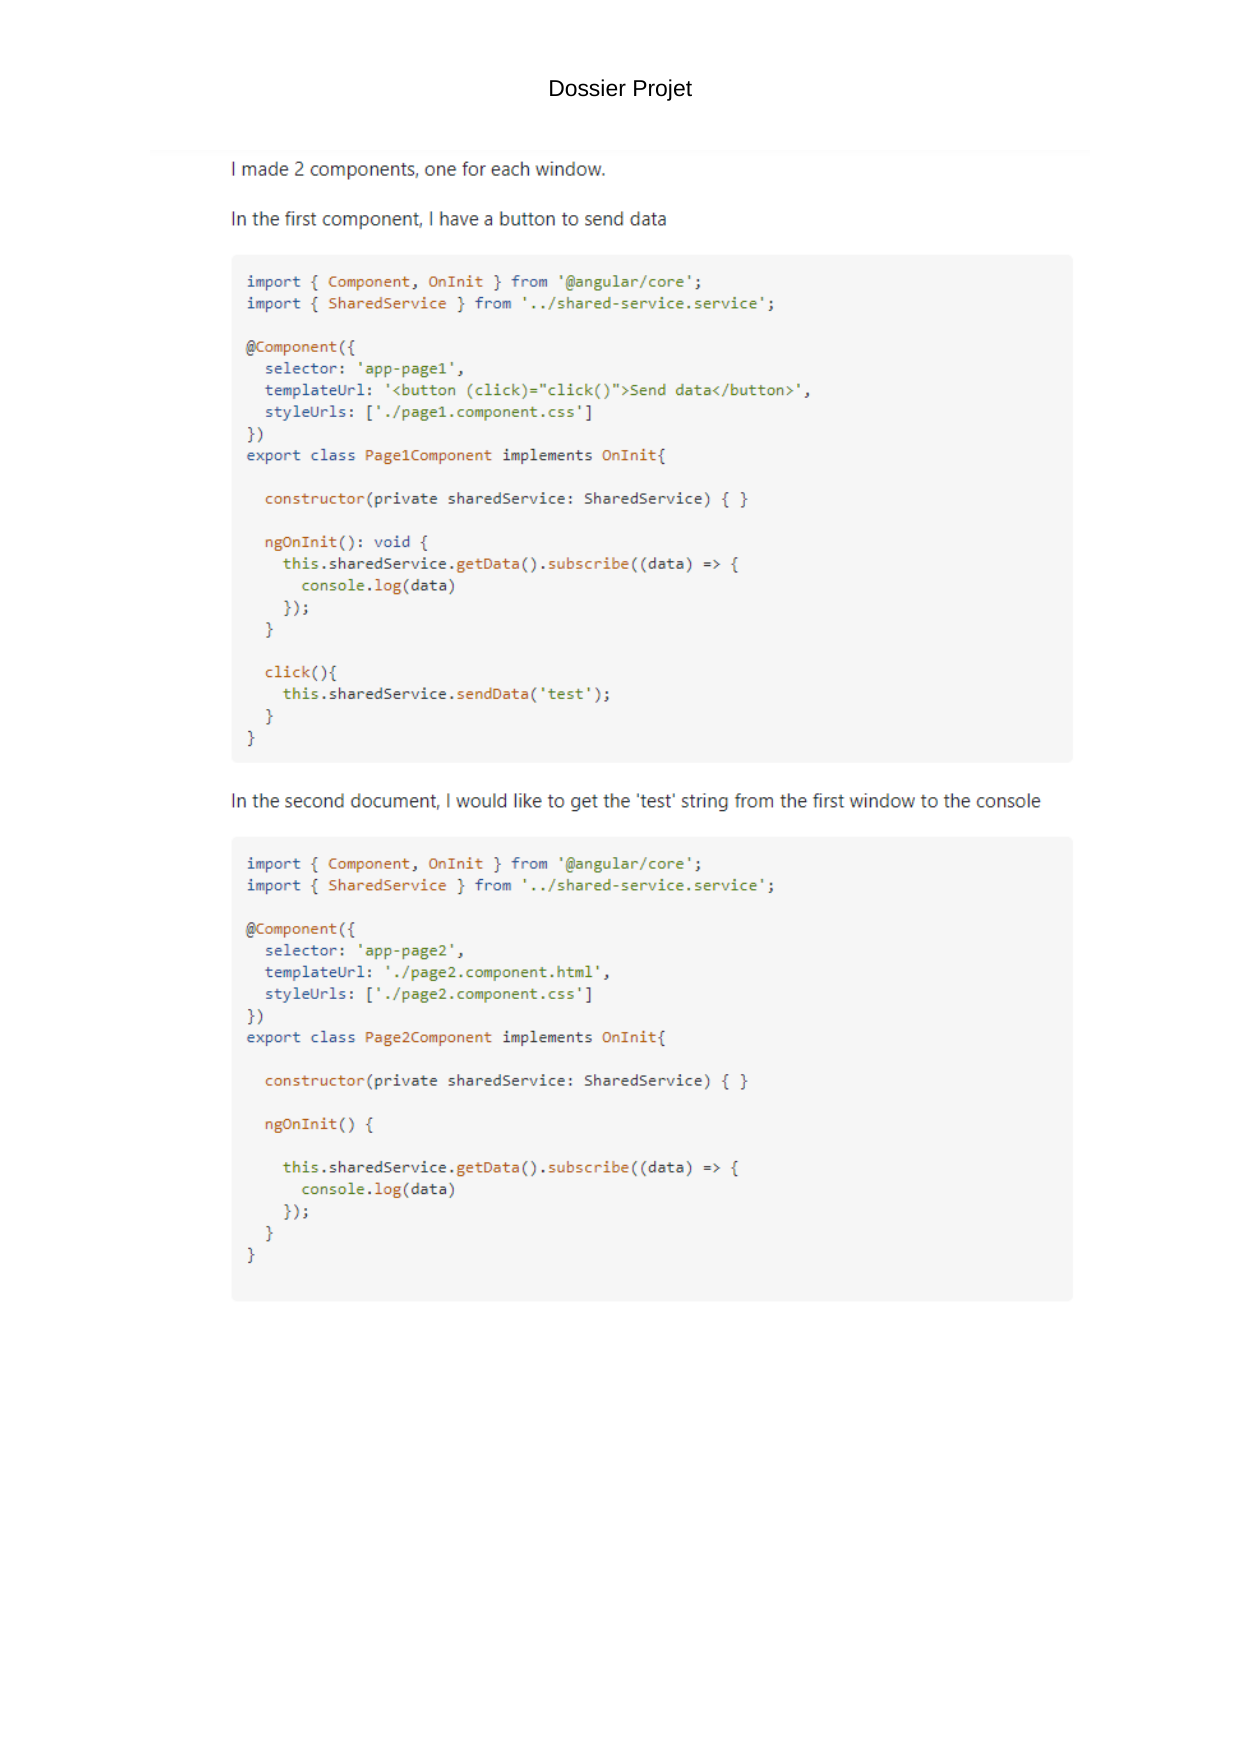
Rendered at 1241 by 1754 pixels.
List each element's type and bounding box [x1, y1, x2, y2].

picture [150, 150, 1091, 1327]
